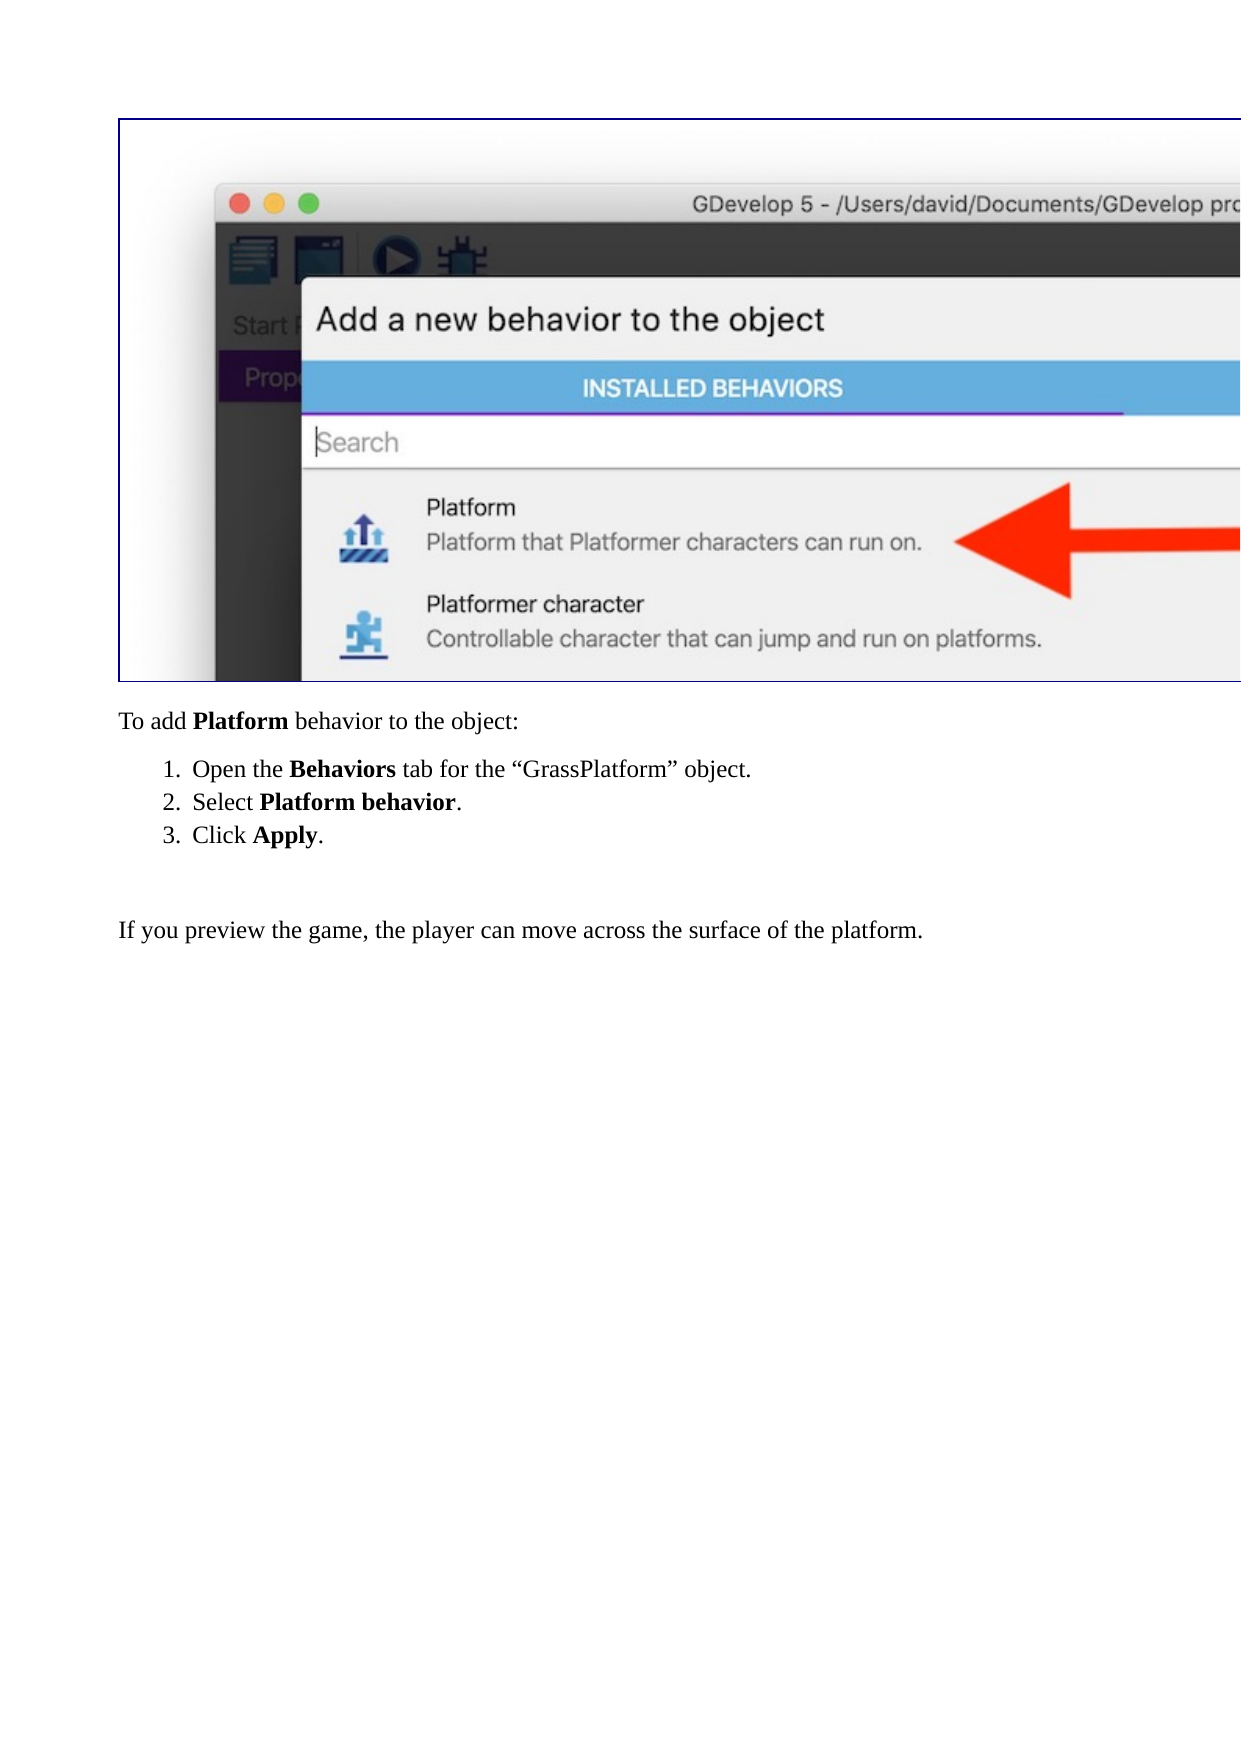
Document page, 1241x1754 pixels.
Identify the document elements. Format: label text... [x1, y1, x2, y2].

picture [120, 120, 1241, 681]
text To add Platform behavior to the object: [118, 706, 1122, 735]
text If you preview the game, the player can move across the surface of the platform. [118, 915, 1122, 944]
list Select Platform behavior. [162, 787, 1122, 816]
list Open the Behaviors tab for the “GrassPlatform” object. [162, 754, 1122, 783]
list Click Apply. [162, 820, 1122, 849]
